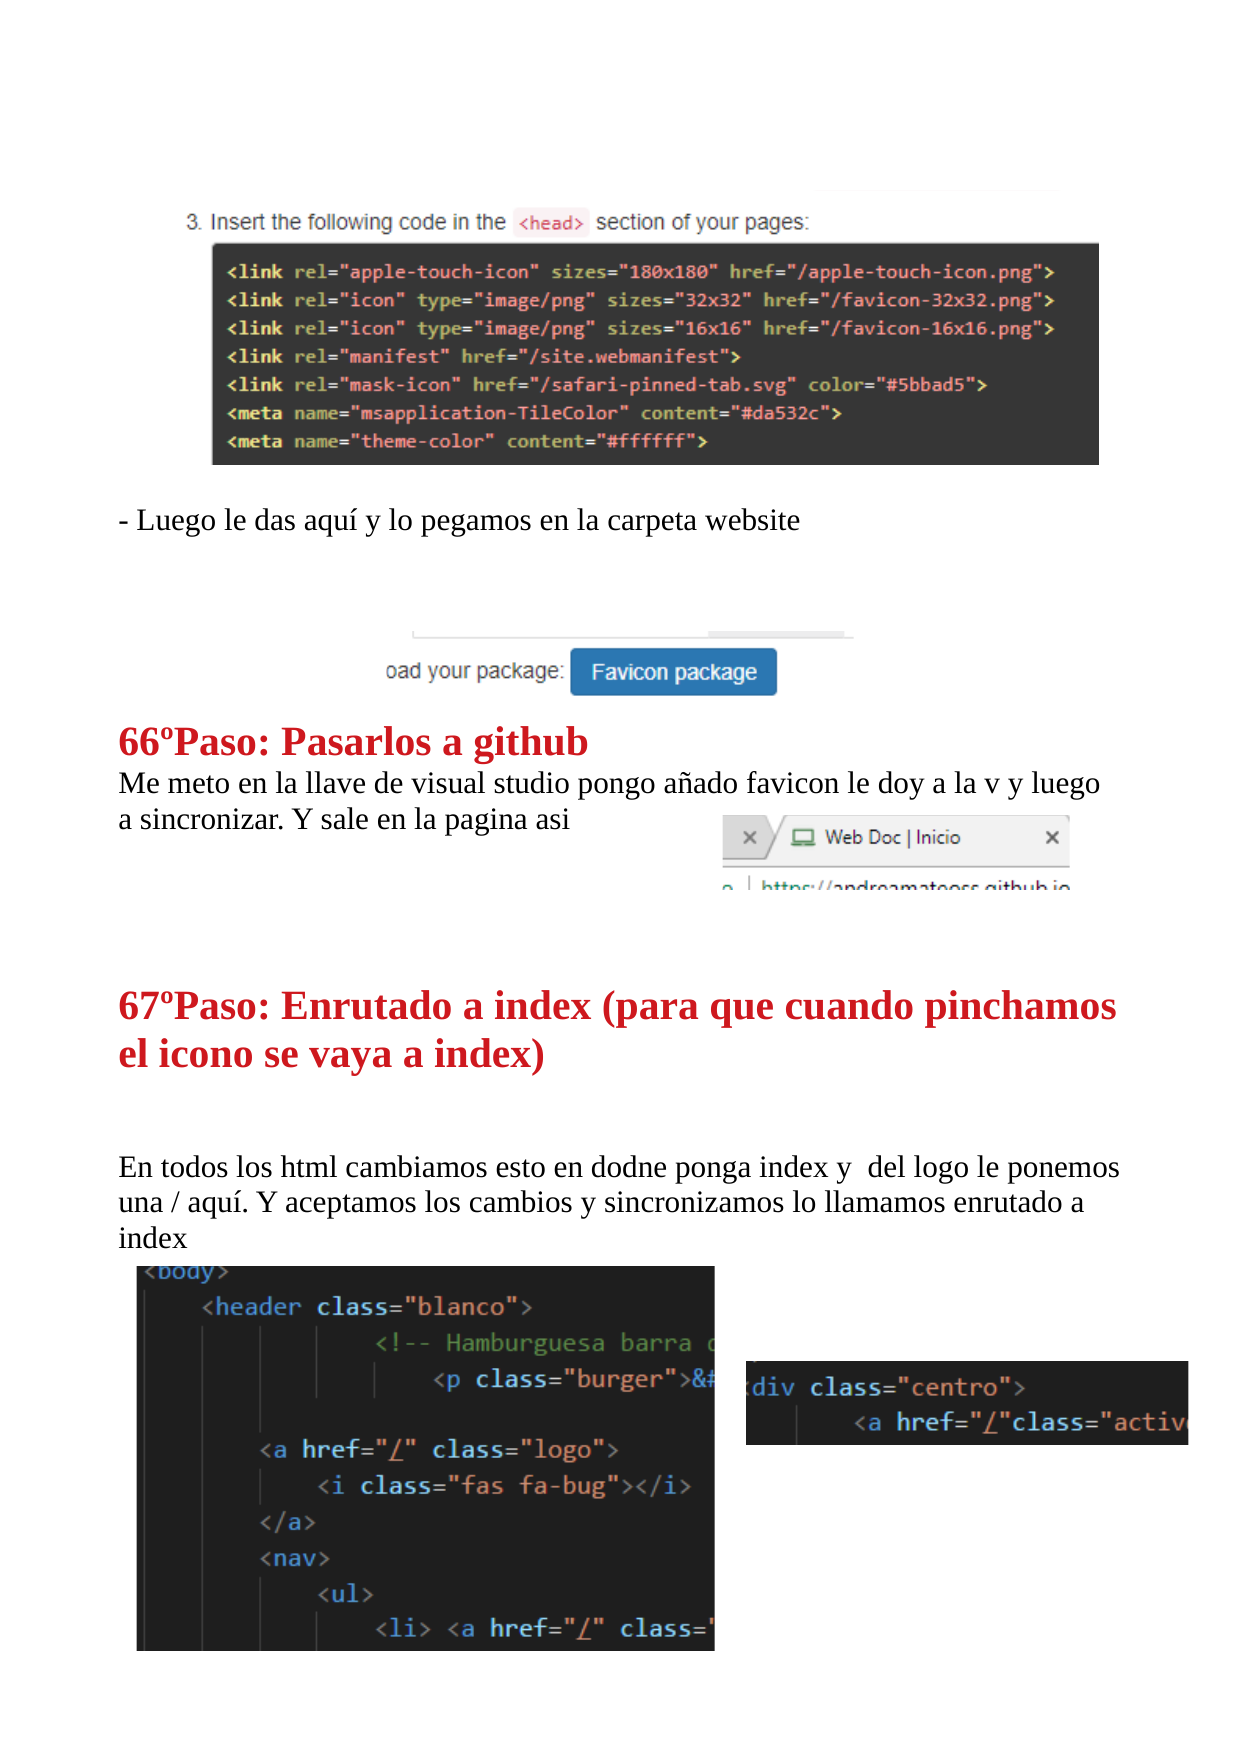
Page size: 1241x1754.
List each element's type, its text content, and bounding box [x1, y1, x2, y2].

text - Luego le das aquí y lo pegamos en la carpeta website [118, 501, 1122, 537]
text Me meto en la llave de visual studio pongo añado favicon le doy a la v y luego a sincronizar. Y sale en la pagina asi [118, 764, 1122, 836]
picture [722, 815, 1070, 890]
picture [386, 631, 854, 707]
text 66ºPaso: Pasarlos a github [118, 717, 1122, 764]
text En todos los html cambiamos esto en dodne ponga index y del logo le ponemos una / aquí. Y aceptamos los cambios y sincronizamos lo llamamos enrutado a index [118, 1148, 1122, 1256]
text 67ºPaso: Enrutado a index (para que cuando pinchamos el icono se vaya a index) [118, 980, 1122, 1076]
picture [746, 1361, 1189, 1445]
picture [136, 1266, 715, 1651]
picture [141, 190, 1099, 465]
